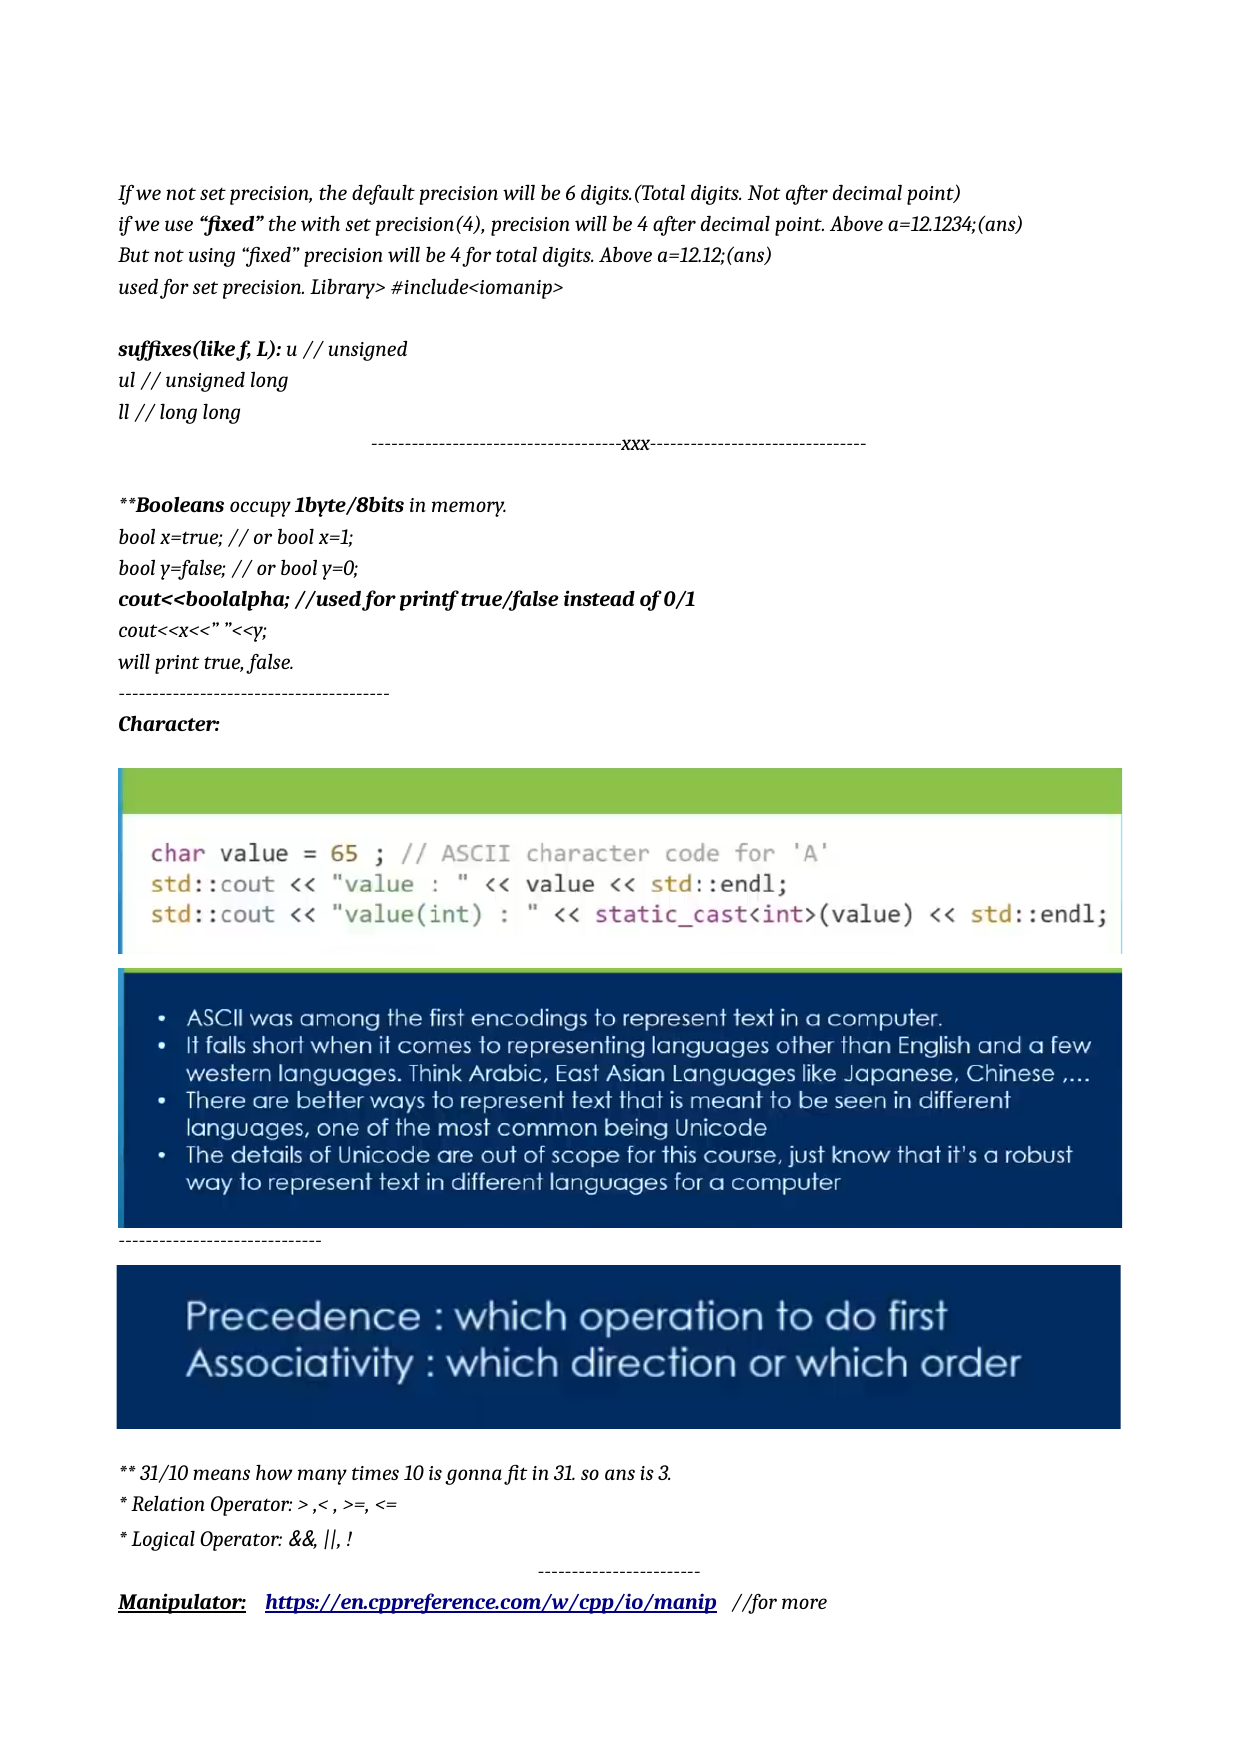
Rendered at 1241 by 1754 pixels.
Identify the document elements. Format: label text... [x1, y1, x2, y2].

text will print true, false. [118, 649, 1122, 674]
text suffixes(like f, L): u // unsigned [118, 337, 1122, 362]
text **Booleans occupy 1byte/8bits in memory. [118, 493, 1122, 518]
picture [116, 1265, 1121, 1429]
text ---------------------------------------- [118, 681, 1122, 706]
text ------------------------------ [118, 954, 1122, 968]
text bool y=false; // or bool y=0; [118, 556, 1122, 581]
text if we use “fixed” the with set precision(4), precision will be 4 after decimal point. Above a=12.1234;(ans) [118, 212, 1122, 237]
text used for set precision. Library> #include<iomanip> [118, 274, 1122, 299]
picture [118, 768, 1123, 954]
text * Logical Operator: &&, ||, ! [118, 1523, 1122, 1552]
text ll // long long [118, 399, 1122, 424]
text Character: [118, 712, 1122, 737]
text If we not set precision, the default precision will be 6 digits.(Total digits. Not after decimal point) [118, 181, 1122, 206]
picture [118, 968, 1123, 1228]
text cout<<boolalpha; //used for printf true/false instead of 0/1 [118, 587, 1122, 612]
text ** 31/10 means how many times 10 is gonna fit in 31. so ans is 3. [118, 1460, 1122, 1485]
text ul // unsigned long [118, 368, 1122, 393]
text ------------------------ [118, 1558, 1122, 1584]
text But not using “fixed” precision will be 4 for total digits. Above a=12.12;(ans) [118, 243, 1122, 268]
text cout<<x<<” ”<<y; [118, 618, 1122, 643]
text * Relation Operator: > ,< , >=, <= [118, 1491, 1122, 1517]
text bool x=true; // or bool x=1; [118, 524, 1122, 549]
text -------------------------------------xxx-------------------------------- [118, 431, 1122, 456]
text Manipulator: https://en.cppreference.com/w/cpp/io/manip //for more [118, 1590, 1122, 1615]
text ------------------------------ [118, 1228, 1122, 1253]
